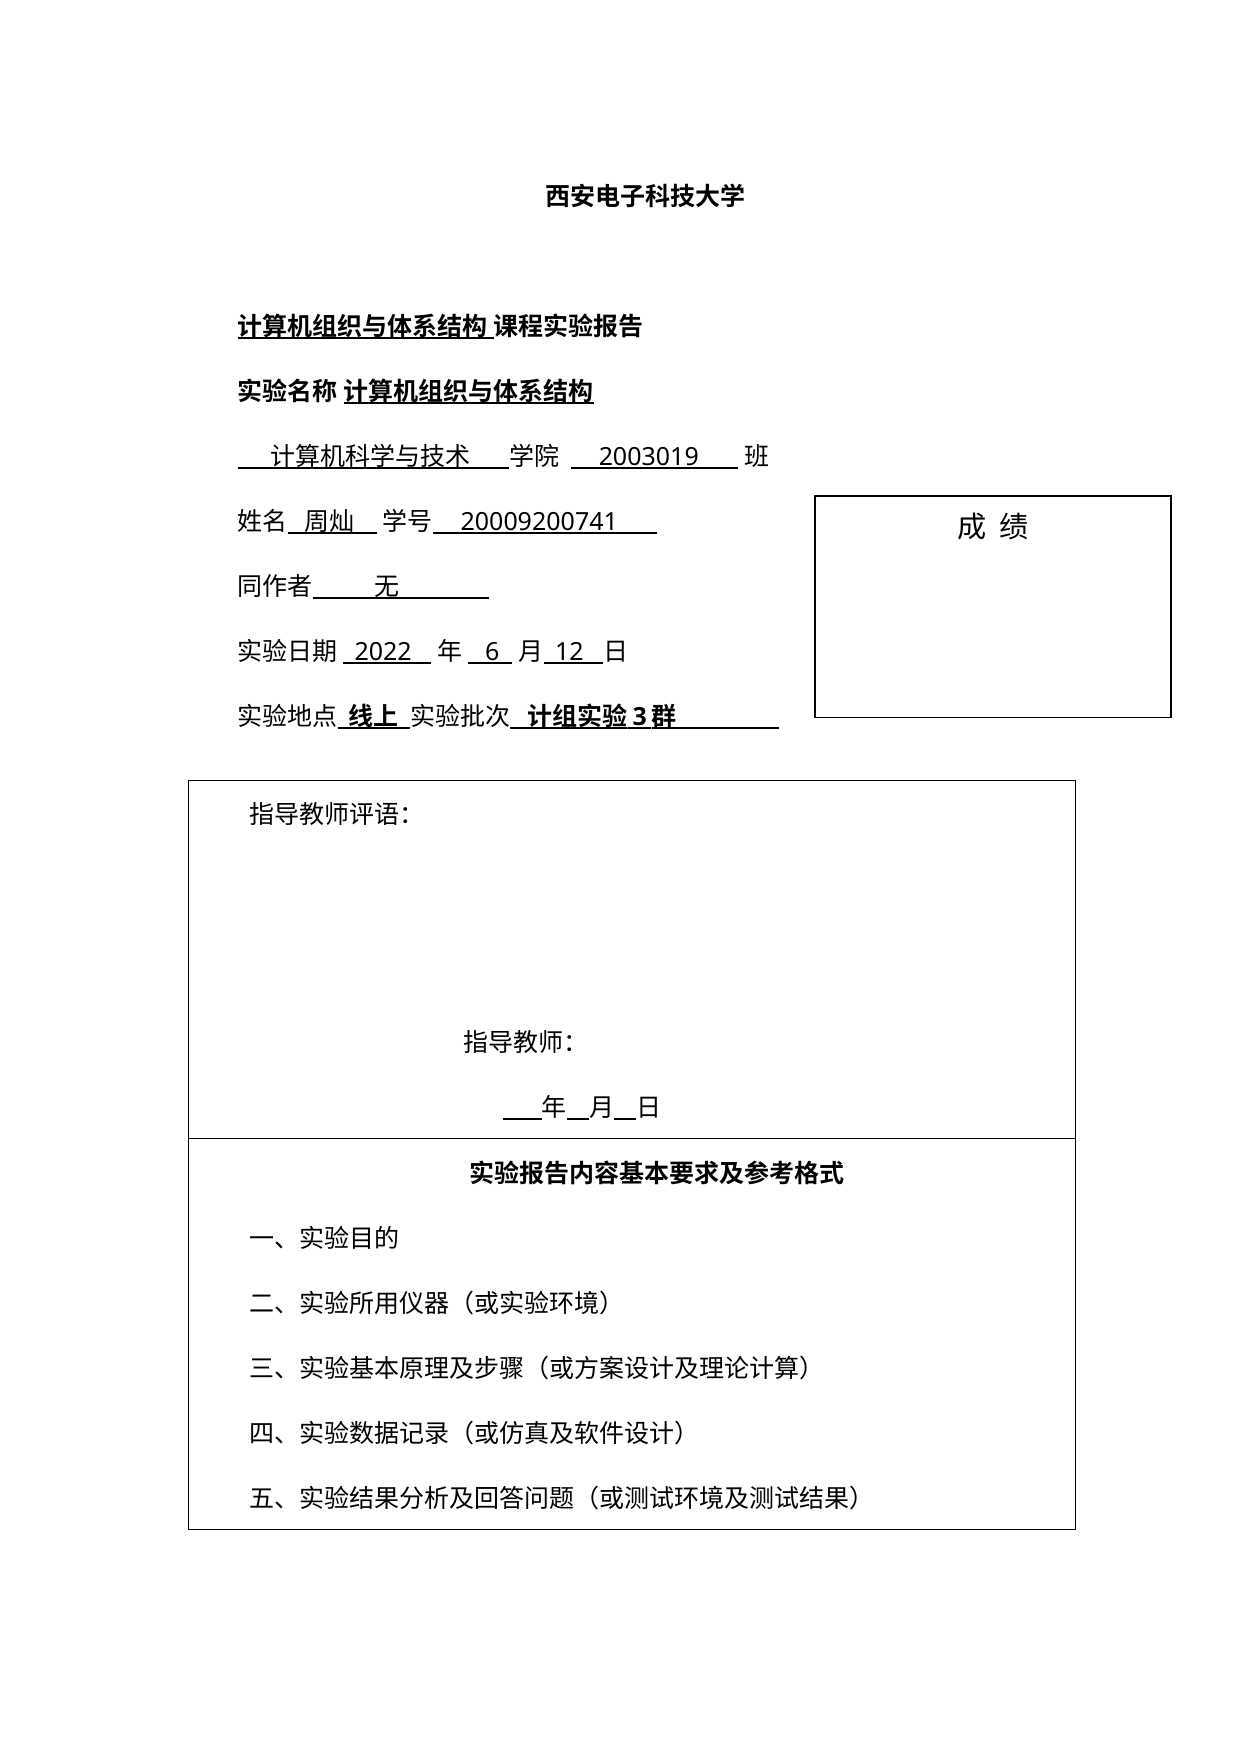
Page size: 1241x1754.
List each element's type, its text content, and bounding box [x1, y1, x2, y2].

text 计算机科学与技术 学院 2003019 班 [187, 422, 1053, 487]
text 计算机组织与体系结构 课程实验报告 [187, 292, 1053, 357]
text 实验日期 2022 年 6 月 12 日 [187, 617, 814, 682]
text 西安电子科技大学 [187, 162, 1053, 227]
text 姓名 周灿 学号 20009200741 [187, 487, 1053, 552]
table_cell 实验报告内容基本要求及参考格式 一、实验目的 二、实验所用仪器（或实验环境） 三、实验基本原理及步骤（或方案设计及理论计算） 四、实验数据记录（或仿真及软件设计） 五、实验结果分析及回答问题（或测试环境及测试结果） [189, 1139, 1075, 1529]
text 同作者 无 [187, 552, 814, 617]
text 成 绩 [830, 503, 1156, 546]
table_header 指导教师评语： 指导教师： 年 月 日 [189, 781, 1075, 1138]
text 实验地点 线上 实验批次 计组实验3群 [187, 682, 1053, 747]
text 实验名称 计算机组织与体系结构 [187, 357, 1053, 422]
